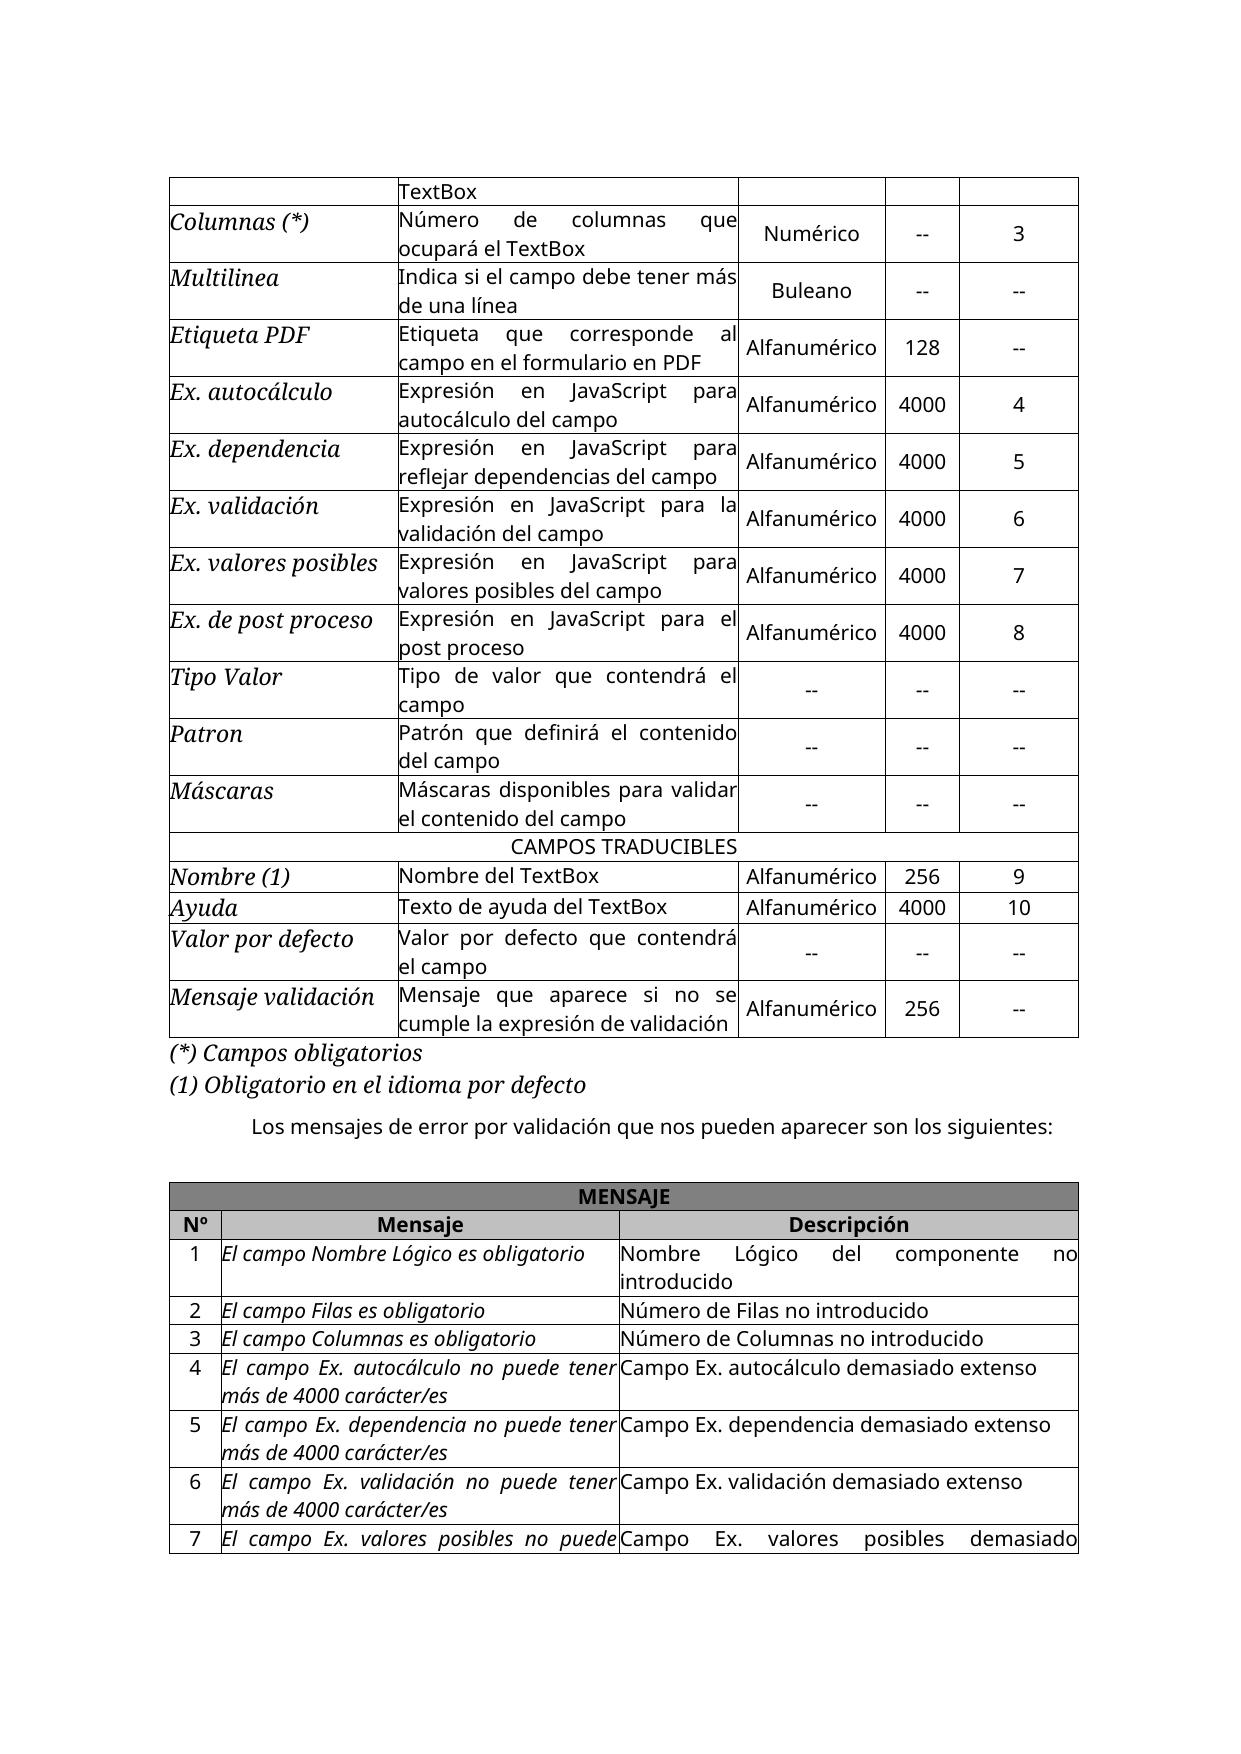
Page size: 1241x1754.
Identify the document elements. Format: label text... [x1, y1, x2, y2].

table_cell Alfanumérico [739, 605, 885, 661]
table_cell Alfanumérico [739, 893, 885, 923]
table_cell Número de Columnas no introducido [620, 1325, 1078, 1353]
table_cell El campo Nombre Lógico es obligatorio [222, 1240, 619, 1296]
table_cell -- [960, 263, 1078, 319]
table_cell 7 [170, 1525, 221, 1552]
table_cell 4000 [886, 377, 959, 433]
table_cell Nombre (1) [170, 862, 398, 892]
table_cell Máscaras [170, 776, 398, 832]
table_cell Ex. autocálculo [170, 377, 398, 433]
table_cell El campo Ex. autocálculo no puede tener más de 4000 carácter/es [222, 1354, 619, 1410]
table_cell Alfanumérico [739, 434, 885, 490]
table_cell -- [886, 178, 959, 205]
table_cell 6 [960, 491, 1078, 547]
table_cell (*) Campos obligatorios [169, 1038, 1078, 1069]
table_cell 4000 [886, 491, 959, 547]
table_cell Mensaje validación [170, 981, 398, 1037]
table_cell Máscaras disponibles para validar el contenido del campo [399, 776, 738, 832]
table_cell Indica si el campo debe tener más de una línea [399, 263, 738, 319]
table_cell 3 [170, 1325, 221, 1353]
table_cell El campo Ex. dependencia no puede tener más de 4000 carácter/es [222, 1411, 619, 1467]
table_cell Tipo Valor [170, 662, 398, 718]
table_cell Mensaje [222, 1211, 619, 1239]
table_cell 6 [170, 1468, 221, 1524]
table_cell Ex. dependencia [170, 434, 398, 490]
table_cell Mensaje que aparece si no se cumple la expresión de validación [399, 981, 738, 1037]
table_cell 3 [960, 206, 1078, 262]
table_cell -- [886, 924, 959, 980]
table_cell Expresión en JavaScript para autocálculo del campo [399, 377, 738, 433]
table_cell 4000 [886, 605, 959, 661]
table_cell Buleano [739, 263, 885, 319]
table_cell -- [960, 776, 1078, 832]
table_cell -- [886, 776, 959, 832]
table_cell 7 [960, 548, 1078, 604]
table_cell -- [886, 263, 959, 319]
table_cell Numérico [739, 206, 885, 262]
table_cell 1 [170, 1240, 221, 1296]
table_cell Etiqueta PDF [170, 320, 398, 376]
table_cell Patrón que definirá el contenido del campo [399, 719, 738, 775]
table_cell Alfanumérico [739, 377, 885, 433]
table_cell Descripción [620, 1211, 1078, 1239]
table_cell 4 [960, 377, 1078, 433]
table_cell El campo Columnas es obligatorio [222, 1325, 619, 1353]
table_cell El campo Filas es obligatorio [222, 1297, 619, 1324]
table_cell 10 [960, 893, 1078, 923]
table_cell Texto de ayuda del TextBox [399, 893, 738, 923]
table_cell El campo Ex. valores posibles no puede [222, 1525, 619, 1552]
table_cell Nombre Lógico del componente no introducido [620, 1240, 1078, 1296]
table_cell Alfanumérico [739, 491, 885, 547]
table_cell Tipo de valor que contendrá el campo [399, 662, 738, 718]
table_cell 9 [960, 862, 1078, 892]
table_cell 4000 [886, 548, 959, 604]
table_cell Patron [170, 719, 398, 775]
table_cell Campo Ex. autocálculo demasiado extenso [620, 1354, 1078, 1410]
table_cell CAMPOS TRADUCIBLES [170, 833, 1078, 861]
table_cell -- [739, 776, 885, 832]
table_cell Multilinea [170, 263, 398, 319]
table_cell Campo Ex. valores posibles demasiado [620, 1525, 1078, 1552]
text Los mensajes de error por validación que nos pueden aparecer son los siguientes: [177, 1112, 1063, 1141]
table_cell Campo Ex. dependencia demasiado extenso [620, 1411, 1078, 1467]
table_cell 5 [170, 1411, 221, 1467]
table_cell Expresión en JavaScript para el post proceso [399, 605, 738, 661]
table_cell Alfanumérico [739, 862, 885, 892]
table_cell 256 [886, 862, 959, 892]
table_cell 256 [886, 981, 959, 1037]
table_cell 5 [960, 434, 1078, 490]
table_cell -- [960, 981, 1078, 1037]
table_cell 4000 [886, 893, 959, 923]
table_cell -- [960, 662, 1078, 718]
table_cell Nombre del TextBox [399, 862, 738, 892]
table_cell Número de Filas no introducido [620, 1297, 1078, 1324]
table_cell -- [739, 662, 885, 718]
table_cell [739, 178, 885, 205]
table_cell -- [886, 206, 959, 262]
table_cell El campo Ex. validación no puede tener más de 4000 carácter/es [222, 1468, 619, 1524]
table_cell Alfanumérico [739, 320, 885, 376]
table_cell [170, 178, 398, 205]
table_cell -- [960, 719, 1078, 775]
table_cell Ex. de post proceso [170, 605, 398, 661]
table_cell Expresión en JavaScript para reflejar dependencias del campo [399, 434, 738, 490]
table_cell Ex. validación [170, 491, 398, 547]
table_cell Alfanumérico [739, 548, 885, 604]
table_cell (1) Obligatorio en el idioma por defecto [169, 1069, 1078, 1100]
table_cell Campo Ex. validación demasiado extenso [620, 1468, 1078, 1524]
table_cell -- [739, 924, 885, 980]
table_cell Número de columnas que ocupará el TextBox [399, 206, 738, 262]
table_cell -- [960, 320, 1078, 376]
table_cell Etiqueta que corresponde al campo en el formulario en PDF [399, 320, 738, 376]
table_cell Nº [170, 1211, 221, 1239]
table_cell -- [886, 719, 959, 775]
table_cell 128 [886, 320, 959, 376]
table_cell 8 [960, 605, 1078, 661]
table_cell 4 [170, 1354, 221, 1410]
table_cell -- [739, 719, 885, 775]
table_cell TextBox [399, 178, 738, 205]
table_cell Alfanumérico [739, 981, 885, 1037]
table_cell Valor por defecto [170, 924, 398, 980]
table_cell 2 [170, 1297, 221, 1324]
table_cell Valor por defecto que contendrá el campo [399, 924, 738, 980]
table_cell [960, 178, 1078, 205]
table_cell -- [960, 924, 1078, 980]
table_cell Ayuda [170, 893, 398, 923]
table_cell 4000 [886, 434, 959, 490]
table_header MENSAJE [170, 1183, 1078, 1210]
table_cell Ex. valores posibles [170, 548, 398, 604]
table_cell -- [886, 662, 959, 718]
table_cell Columnas (*) [170, 206, 398, 262]
table_cell Expresión en JavaScript para la validación del campo [399, 491, 738, 547]
table_cell Expresión en JavaScript para valores posibles del campo [399, 548, 738, 604]
